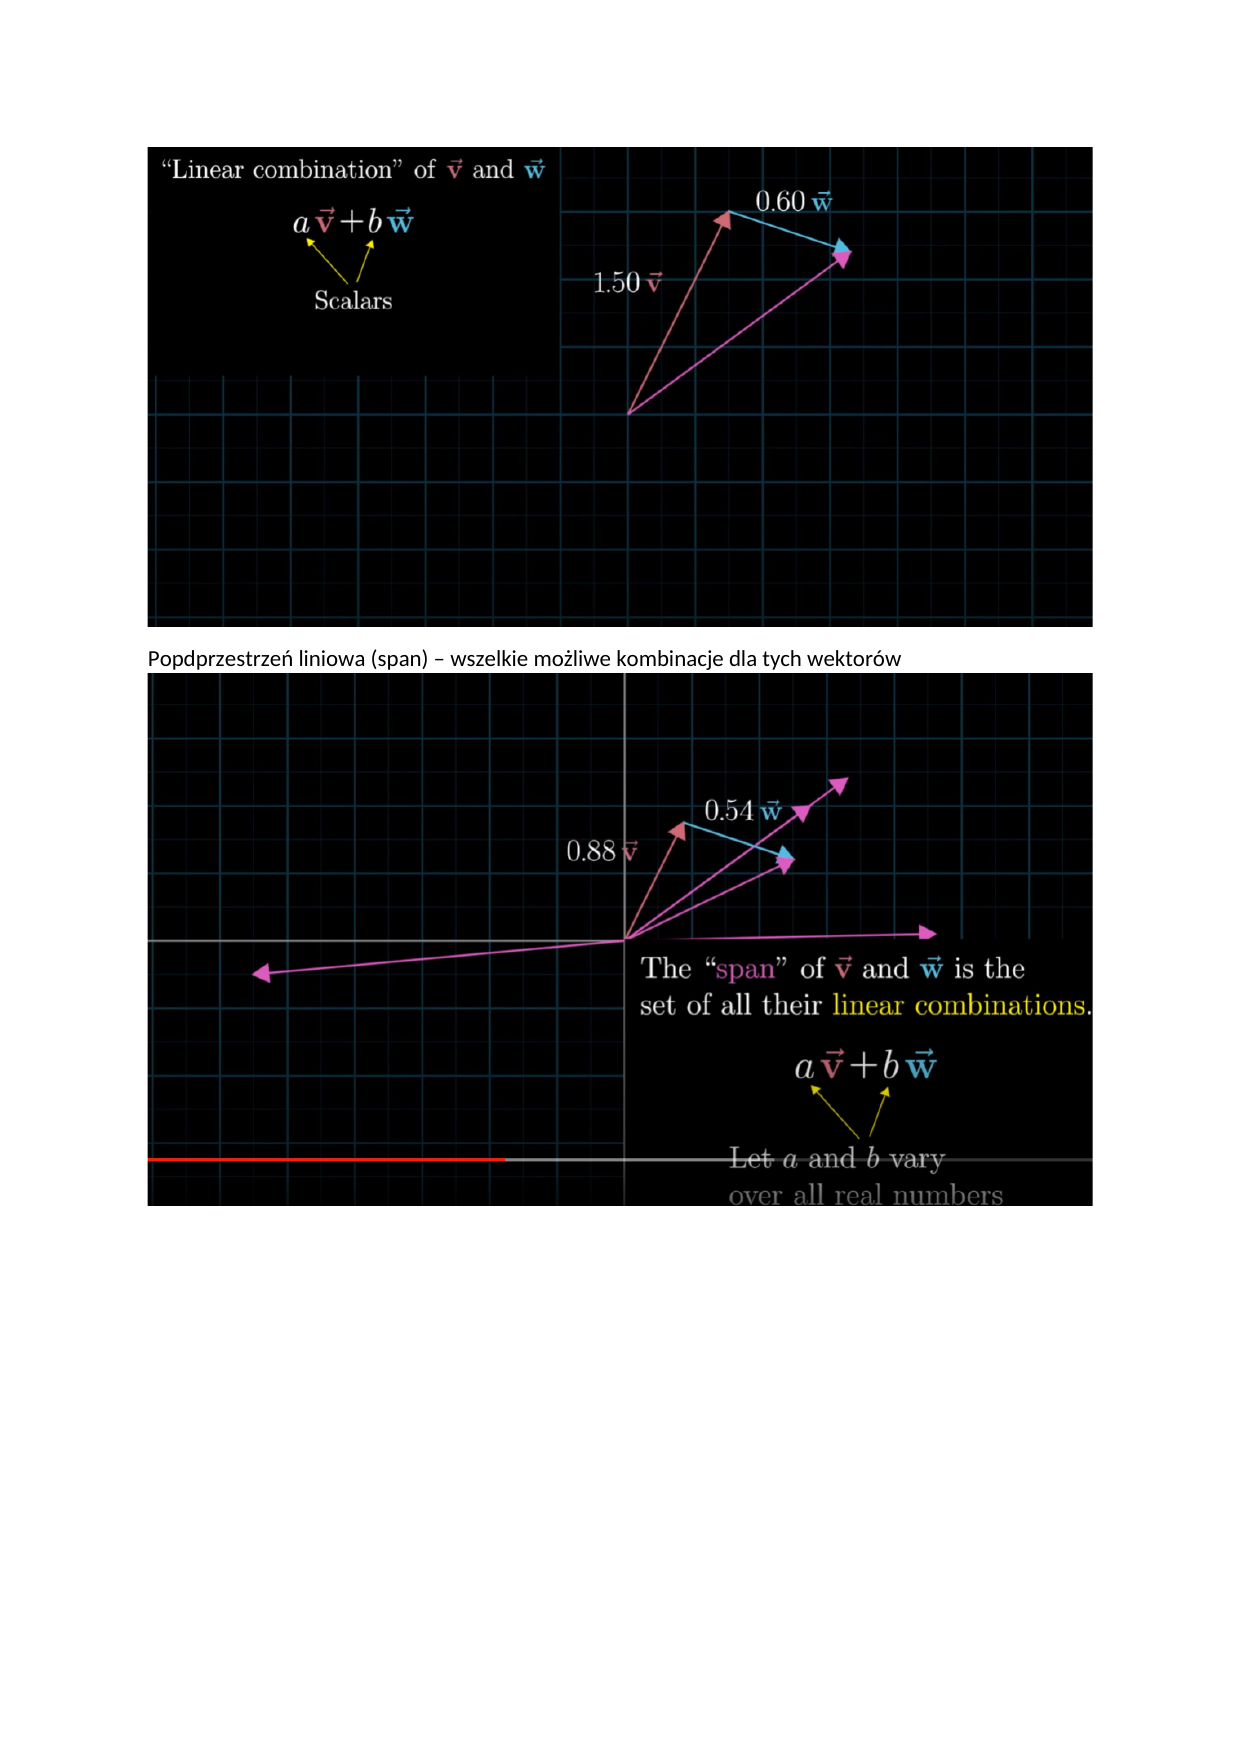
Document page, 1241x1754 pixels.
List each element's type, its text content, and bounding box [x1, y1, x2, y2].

text Popdprzestrzeń liniowa (span) – wszelkie możliwe kombinacje dla tych wektorów [148, 644, 1093, 673]
